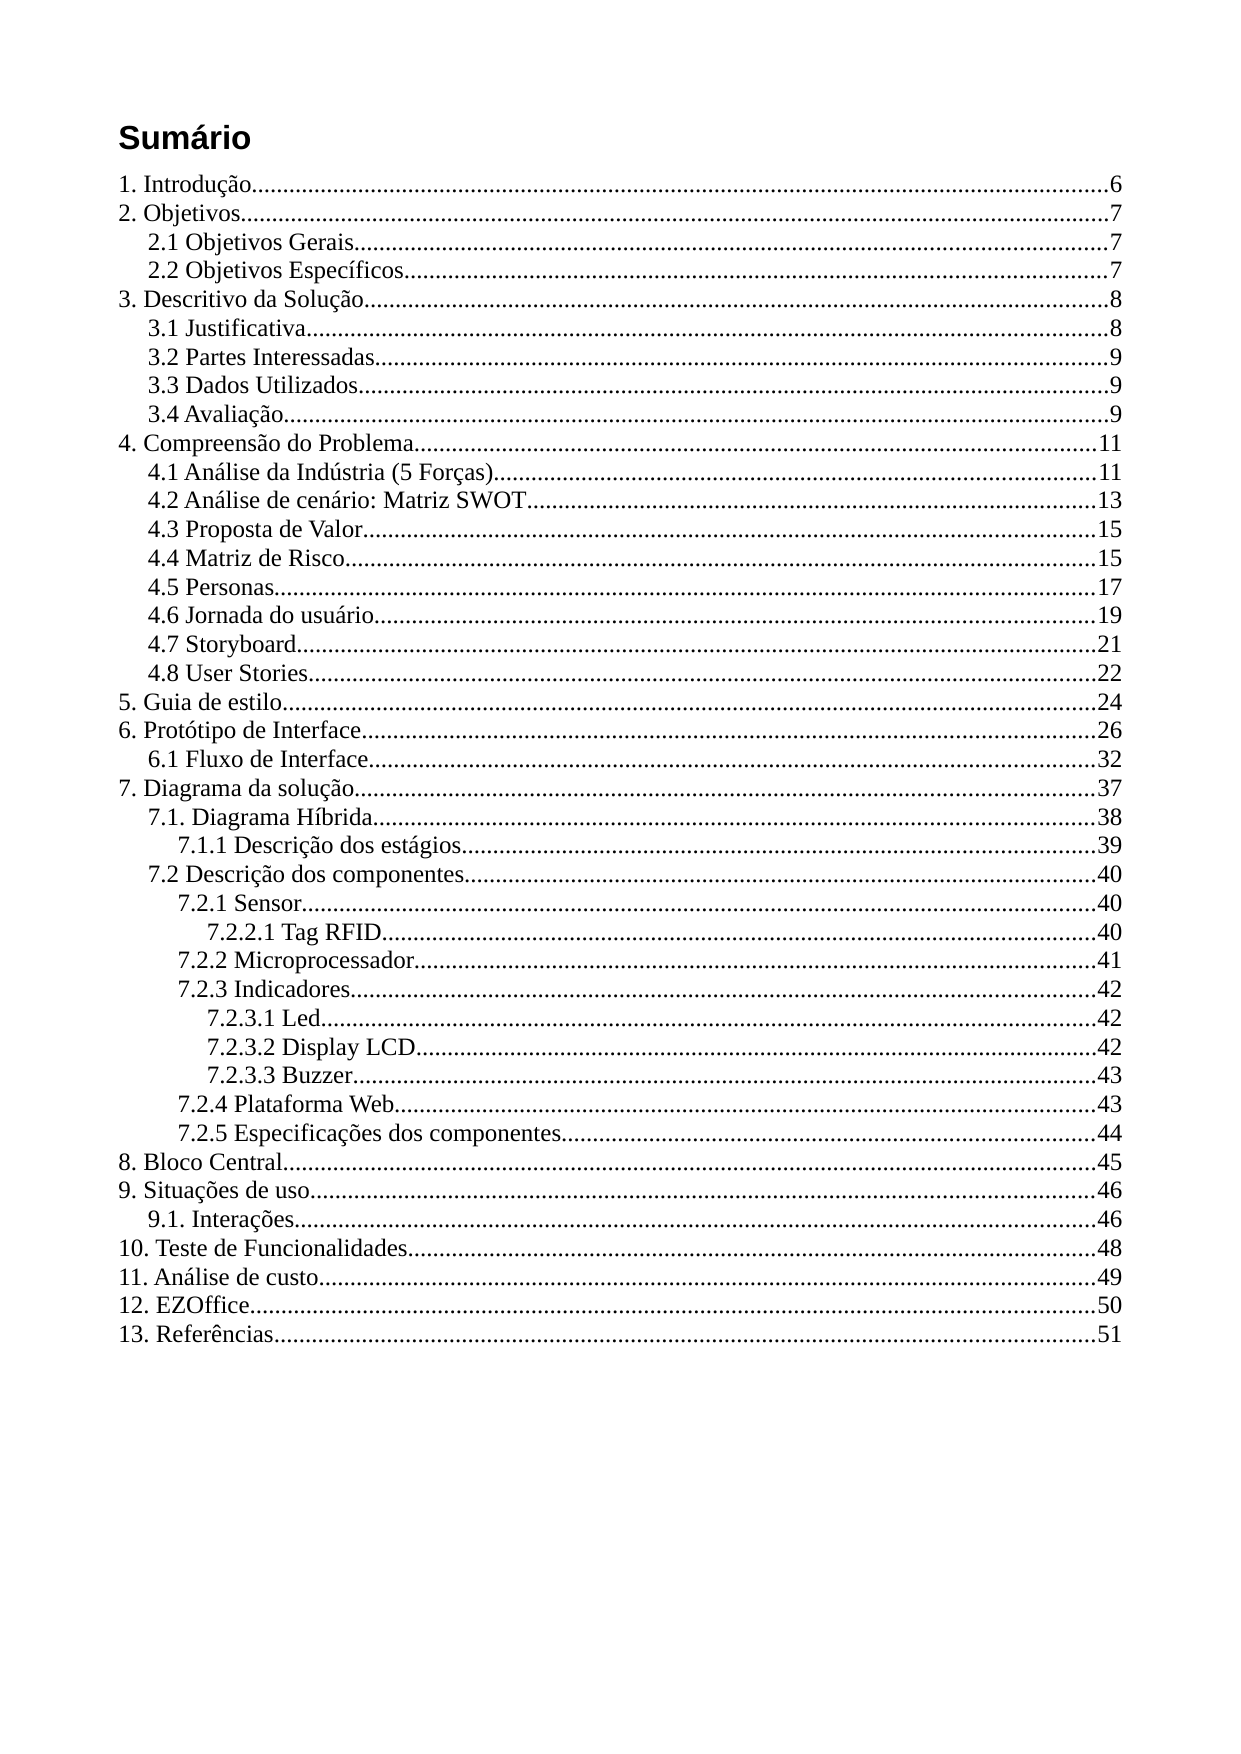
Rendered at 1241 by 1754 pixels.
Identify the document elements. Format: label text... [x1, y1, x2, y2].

text 7. Diagrama da solução 37 [118, 773, 1122, 802]
text 4.1 Análise da Indústria (5 Forças) 11 [148, 457, 1122, 485]
text 9.1. Interações 46 [148, 1204, 1122, 1233]
text 3. Descritivo da Solução 8 [118, 284, 1122, 313]
text 7.2.3 Indicadores 42 [177, 974, 1122, 1003]
text 2.1 Objetivos Gerais 7 [148, 227, 1122, 255]
text 5. Guia de estilo 24 [118, 687, 1122, 715]
text 4.2 Análise de cenário: Matriz SWOT 13 [148, 485, 1122, 514]
text 6.1 Fluxo de Interface 32 [148, 744, 1122, 773]
text 8. Bloco Central 45 [118, 1147, 1122, 1175]
text 3.1 Justificativa 8 [148, 313, 1122, 342]
text 13. Referências 51 [118, 1319, 1122, 1348]
text 12. EZOffice 50 [118, 1290, 1122, 1319]
text 6. Protótipo de Interface 26 [118, 715, 1122, 744]
text 9. Situações de uso 46 [118, 1175, 1122, 1204]
text 11. Análise de custo 49 [118, 1262, 1122, 1290]
text 1. Introdução 6 [118, 169, 1122, 198]
text 4.8 User Stories 22 [148, 658, 1122, 687]
text 4.5 Personas 17 [148, 572, 1122, 600]
text 7.2.3.3 Buzzer 43 [207, 1060, 1122, 1089]
text 2. Objetivos 7 [118, 198, 1122, 227]
subtitle Sumário [118, 118, 1122, 157]
text 7.1.1 Descrição dos estágios 39 [177, 830, 1122, 859]
text 7.2.4 Plataforma Web 43 [177, 1089, 1122, 1118]
text 4.4 Matriz de Risco 15 [148, 543, 1122, 572]
text 7.2 Descrição dos componentes 40 [148, 859, 1122, 888]
text 10. Teste de Funcionalidades 48 [118, 1233, 1122, 1262]
text 3.4 Avaliação 9 [148, 399, 1122, 428]
text 3.3 Dados Utilizados 9 [148, 370, 1122, 399]
text 4.3 Proposta de Valor 15 [148, 514, 1122, 543]
text 4.6 Jornada do usuário 19 [148, 600, 1122, 629]
text 7.2.3.1 Led 42 [207, 1003, 1122, 1032]
text 3.2 Partes Interessadas 9 [148, 342, 1122, 370]
text 7.2.2.1 Tag RFID 40 [207, 917, 1122, 945]
text 7.2.3.2 Display LCD 42 [207, 1032, 1122, 1060]
text 2.2 Objetivos Específicos 7 [148, 255, 1122, 284]
text 7.2.2 Microprocessador 41 [177, 945, 1122, 974]
text 4.7 Storyboard 21 [148, 629, 1122, 658]
text 4. Compreensão do Problema 11 [118, 428, 1122, 457]
text 7.2.1 Sensor 40 [177, 888, 1122, 917]
text 7.2.5 Especificações dos componentes 44 [177, 1118, 1122, 1147]
text 7.1. Diagrama Híbrida 38 [148, 802, 1122, 830]
